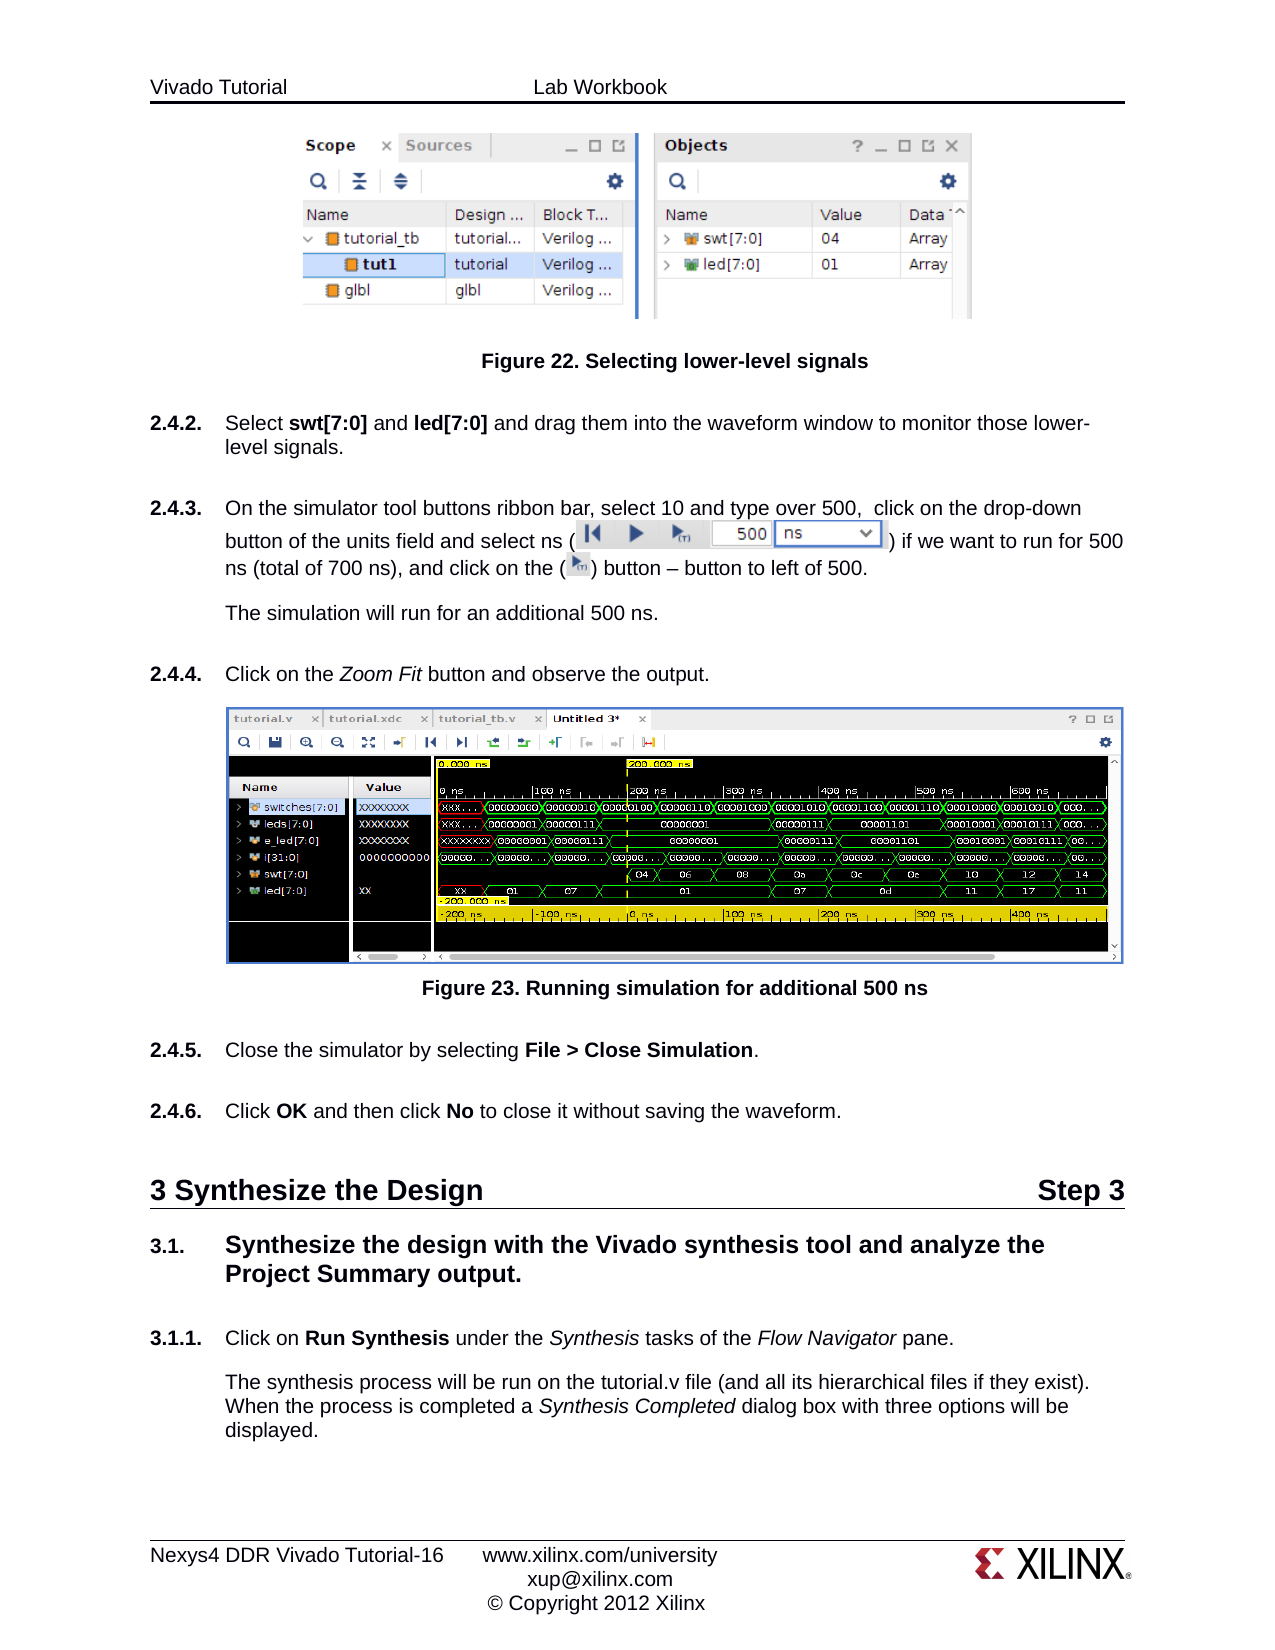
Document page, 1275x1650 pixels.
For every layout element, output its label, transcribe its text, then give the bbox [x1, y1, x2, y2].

list On the simulator tool buttons ribbon bar, select 10 and type over 500, click on the drop-down button of the units field and select ns () if we want to run for 500 ns (total of 700 ns), and click on the () button – button to left of 500. [150, 496, 1125, 580]
list Click on the Zoom Fit button and observe the output. [150, 662, 1125, 686]
text Figure 22. Selecting lower-level signals [225, 349, 1125, 373]
list Close the simulator by selecting File > Close Simulation. [150, 1037, 1125, 1061]
picture [302, 133, 973, 319]
picture [225, 706, 1124, 964]
list Select swt[7:0] and led[7:0] and drag them into the waveform window to monitor those lower-level signals. [150, 411, 1125, 458]
picture [975, 1548, 1132, 1579]
list Synthesize the design with the Vivado synthesis tool and analyze the Project Summary output. [150, 1230, 1125, 1288]
list Click OK and then click No to close it without saving the waveform. [150, 1099, 1125, 1123]
picture [575, 520, 889, 549]
subtitle Synthesize the Design Step 3 [150, 1173, 1125, 1208]
text Figure 23. Running simulation for additional 500 ns [225, 976, 1125, 1000]
text The synthesis process will be run on the tutorial.v file (and all its hierarchical files if they exist). When the process is completed a Synthesis Completed dialog box with three options will be displayed. [225, 1370, 1125, 1442]
list Click on Run Synthesis under the Synthesis tasks of the Flow Navigator pane. [150, 1325, 1125, 1349]
text The simulation will run for an additional 500 ns. [225, 601, 1125, 624]
picture [566, 552, 591, 576]
